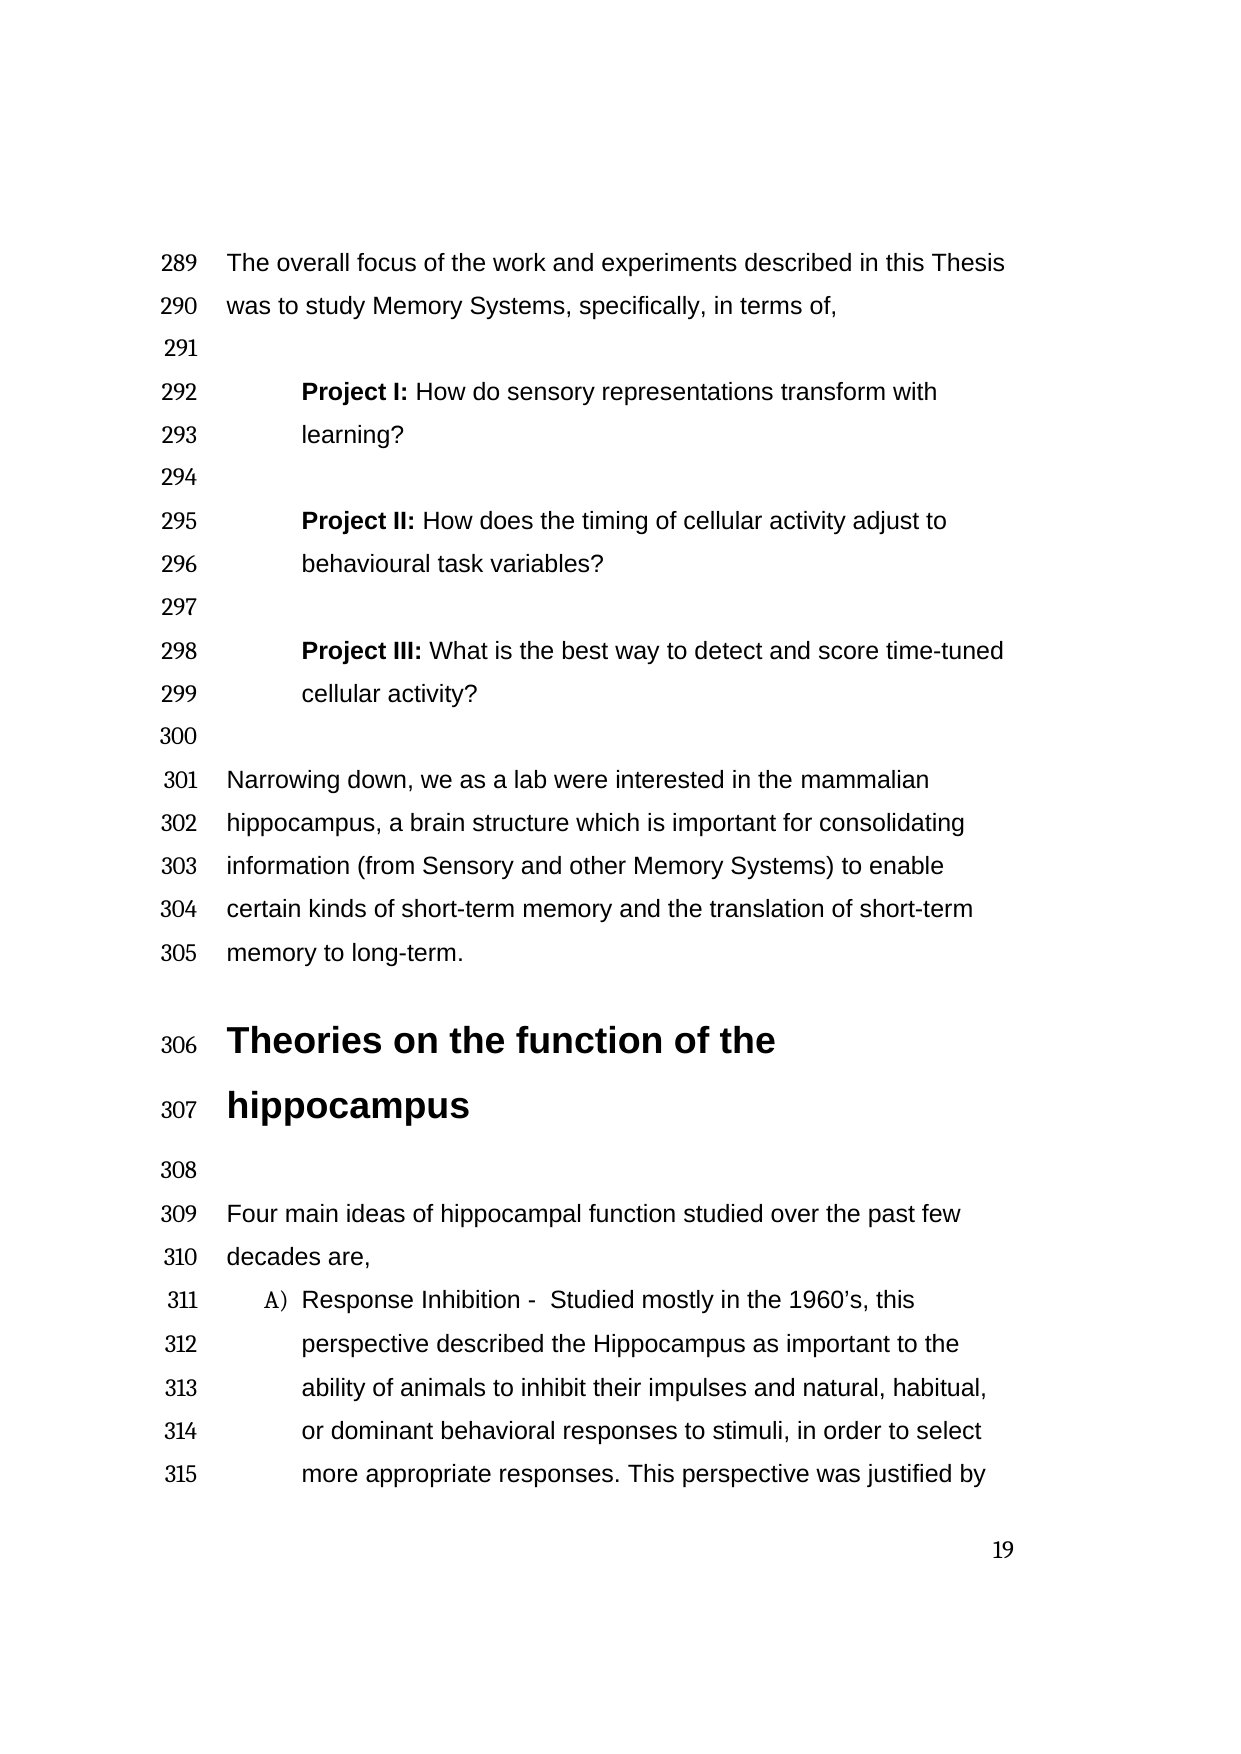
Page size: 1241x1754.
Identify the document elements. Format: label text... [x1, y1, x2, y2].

subtitle Theories on the function of the hippocampus [226, 1018, 1014, 1126]
text Project III: What is the best way to detect and score time-tuned cellular activity? [301, 636, 1014, 708]
text Four main ideas of hippocampal function studied over the past few decades are, [226, 1199, 1014, 1271]
text Project II: How does the timing of cellular activity adjust to behavioural task variables? [301, 506, 1014, 578]
list Response Inhibition - Studied mostly in the 1960’s, this perspective described the Hippocampus as important to the ability of animals to inhibit their impulses and natural, habitual, or dominant behavioral responses to stimuli, in order to select more appropriate responses. This perspective was justified by [264, 1285, 1014, 1487]
text The overall focus of the work and experiments described in this Thesis was to study Memory Systems, specifically, in terms of, [226, 248, 1014, 319]
text Project I: How do sensory representations transform with learning? [301, 377, 1014, 449]
text Narrowing down, we as a lab were interested in the mammalian hippocampus, a brain structure which is important for consolidating information (from Sensory and other Memory Systems) to enable certain kinds of short-term memory and the translation of short-term memory to long-term. [226, 765, 1014, 966]
